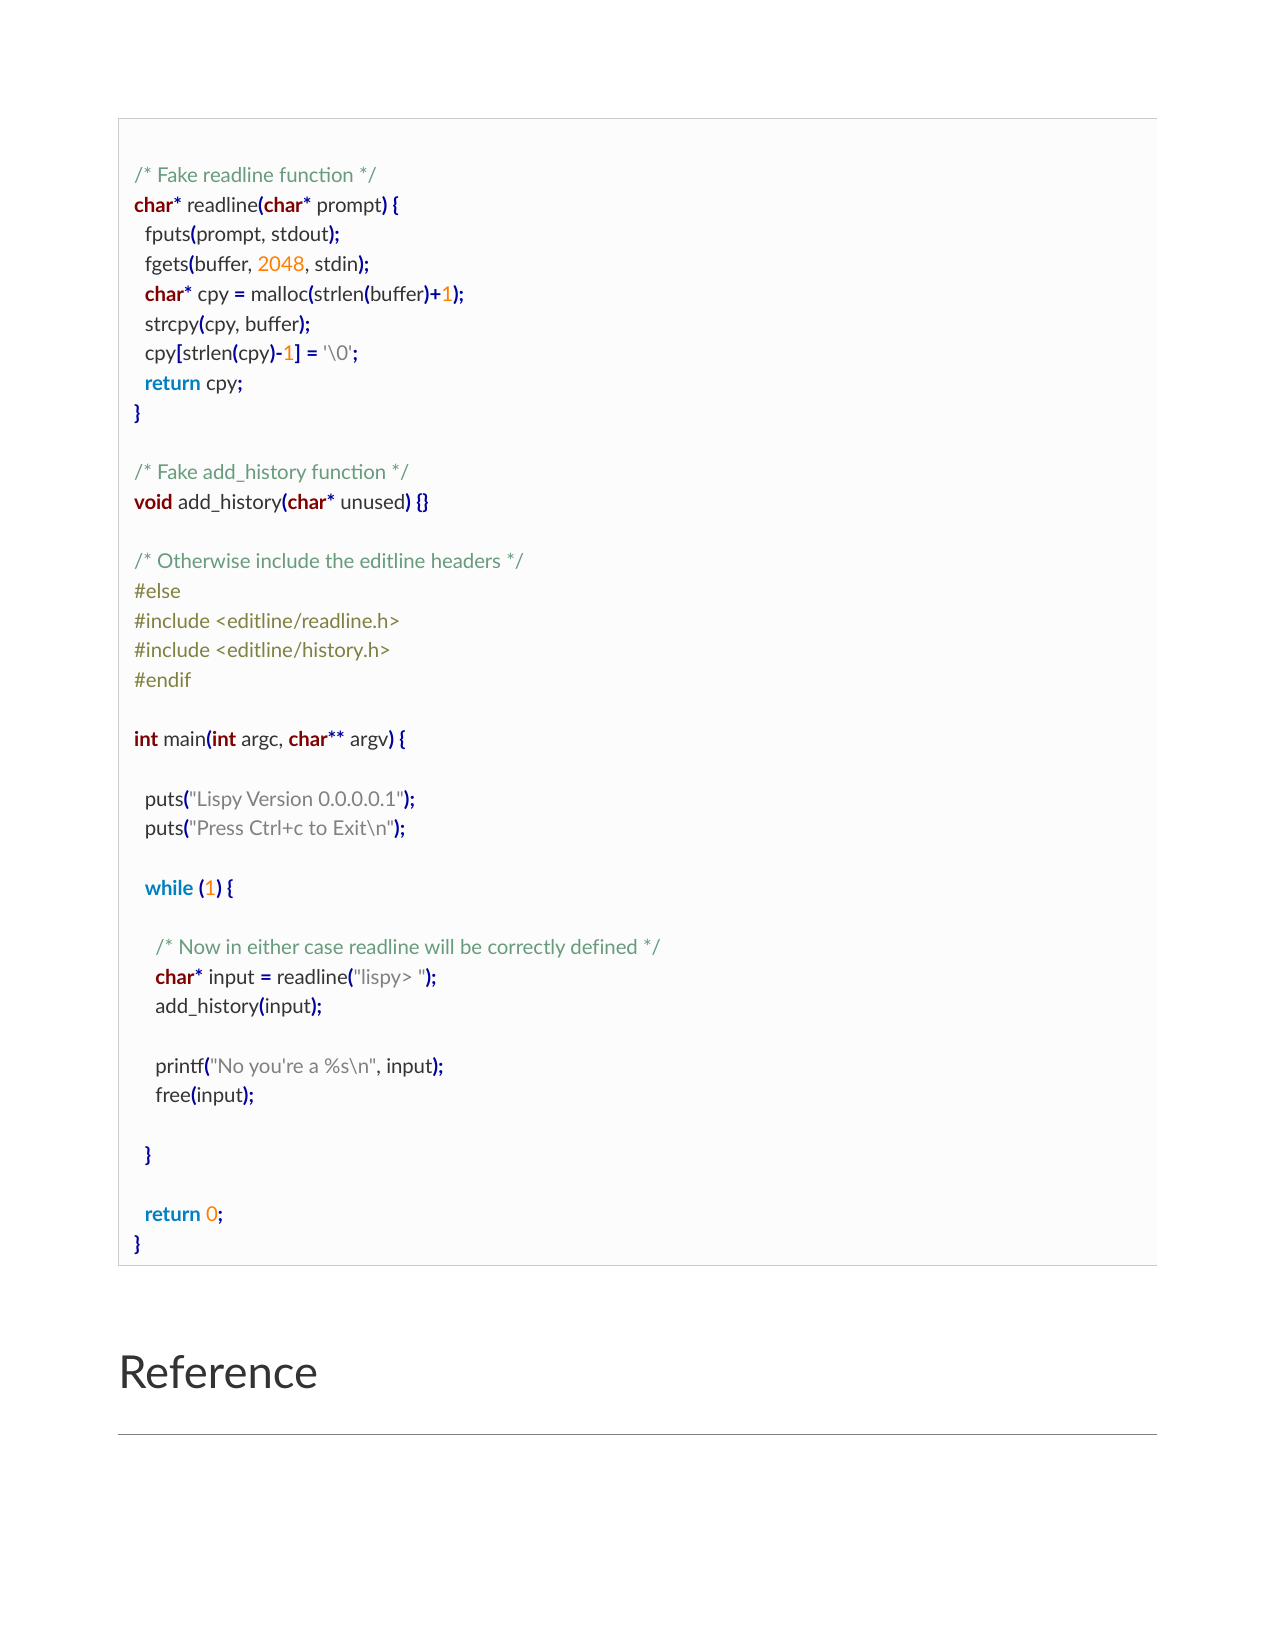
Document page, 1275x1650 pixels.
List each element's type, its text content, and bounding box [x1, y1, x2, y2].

text add_history(input); [119, 979, 1157, 1009]
text char* input = readline("lispy> "); [119, 949, 1157, 979]
text fgets(buffer, 2048, stdin); [119, 237, 1157, 267]
text } [119, 1127, 1157, 1157]
text while (1) { [119, 860, 1157, 890]
text cpy[strlen(cpy)-1] = '\0'; [119, 326, 1157, 356]
text int main(int argc, char** argv) { [119, 712, 1157, 742]
text fputs(prompt, stdout); [119, 207, 1157, 237]
text puts("Lispy Version 0.0.0.0.1"); [119, 771, 1157, 801]
text char* readline(char* prompt) { [119, 177, 1157, 207]
text puts("Press Ctrl+c to Exit\n"); [119, 801, 1157, 831]
text #include <editline/readline.h> [119, 593, 1157, 623]
text #include <editline/history.h> [119, 623, 1157, 652]
text /* Otherwise include the editline headers */ [119, 534, 1157, 563]
text char* cpy = malloc(strlen(buffer)+1); [119, 267, 1157, 296]
text } [119, 1217, 1157, 1265]
text strcpy(cpy, buffer); [119, 296, 1157, 326]
subtitle Reference [118, 1343, 1157, 1398]
text free(input); [119, 1068, 1157, 1098]
text #endif [119, 652, 1157, 682]
text /* Fake add_history function */ [119, 445, 1157, 474]
text /* Now in either case readline will be correctly defined */ [119, 920, 1157, 949]
text void add_history(char* unused) {} [119, 474, 1157, 504]
text return cpy; [119, 356, 1157, 385]
text return 0; [119, 1187, 1157, 1217]
text printf("No you're a %s\n", input); [119, 1038, 1157, 1068]
text } [119, 385, 1157, 415]
text #else [119, 563, 1157, 593]
text /* Fake readline function */ [119, 148, 1157, 177]
